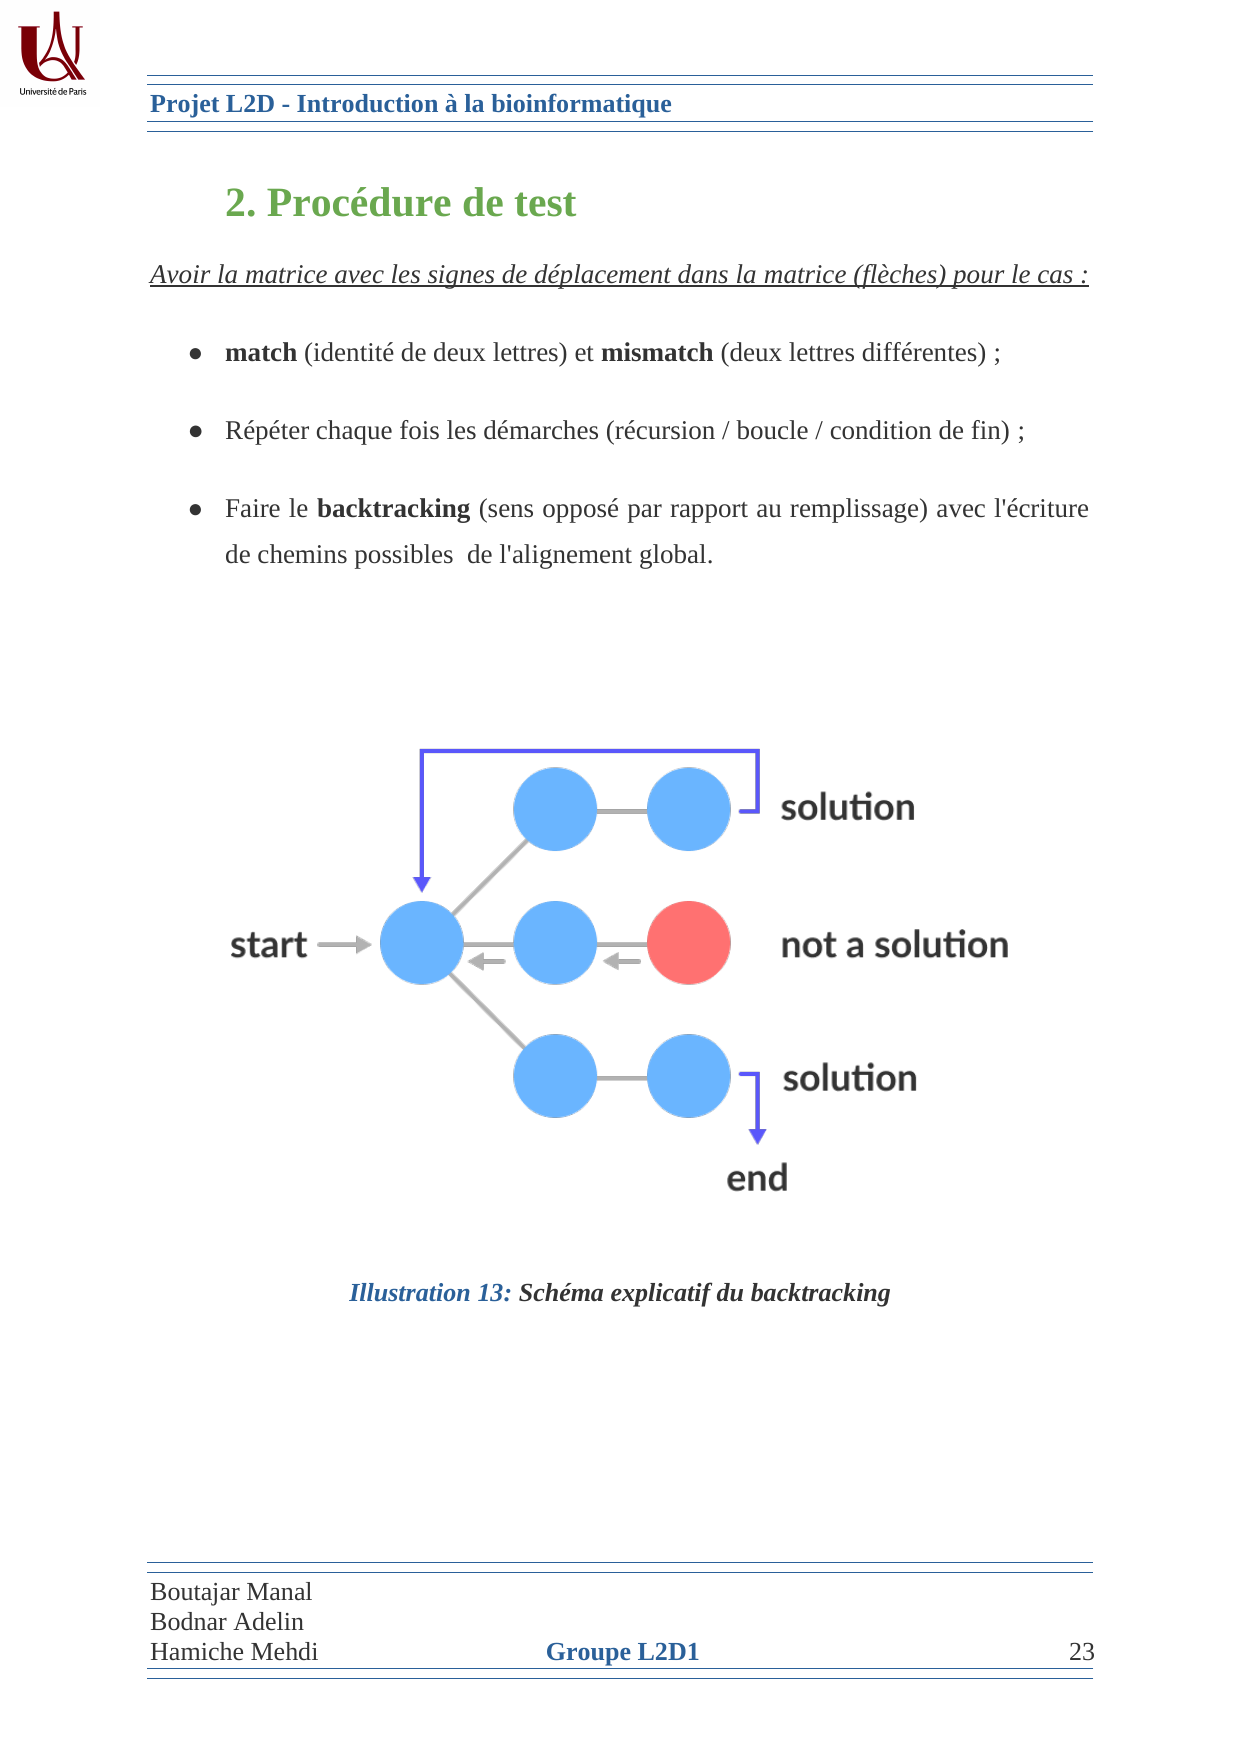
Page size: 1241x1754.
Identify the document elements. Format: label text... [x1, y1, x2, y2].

list Répéter chaque fois les démarches (récursion / boucle / condition de fin) ; [187, 414, 1090, 445]
list Faire le backtracking (sens opposé par rapport au remplissage) avec l'écriture de chemins possibles de l'alignement global. [187, 492, 1090, 569]
list Illustration 13: Schéma explicatif du backtracking [181, 1249, 1060, 1307]
list match (identité de deux lettres) et mismatch (deux lettres différentes) ; [187, 336, 1090, 367]
text Avoir la matrice avec les signes de déplacement dans la matrice (flèches) pour le cas : [150, 258, 1090, 289]
subtitle 2. Procédure de test [150, 178, 1090, 226]
picture [0, 0, 101, 107]
picture [180, 701, 1060, 1249]
